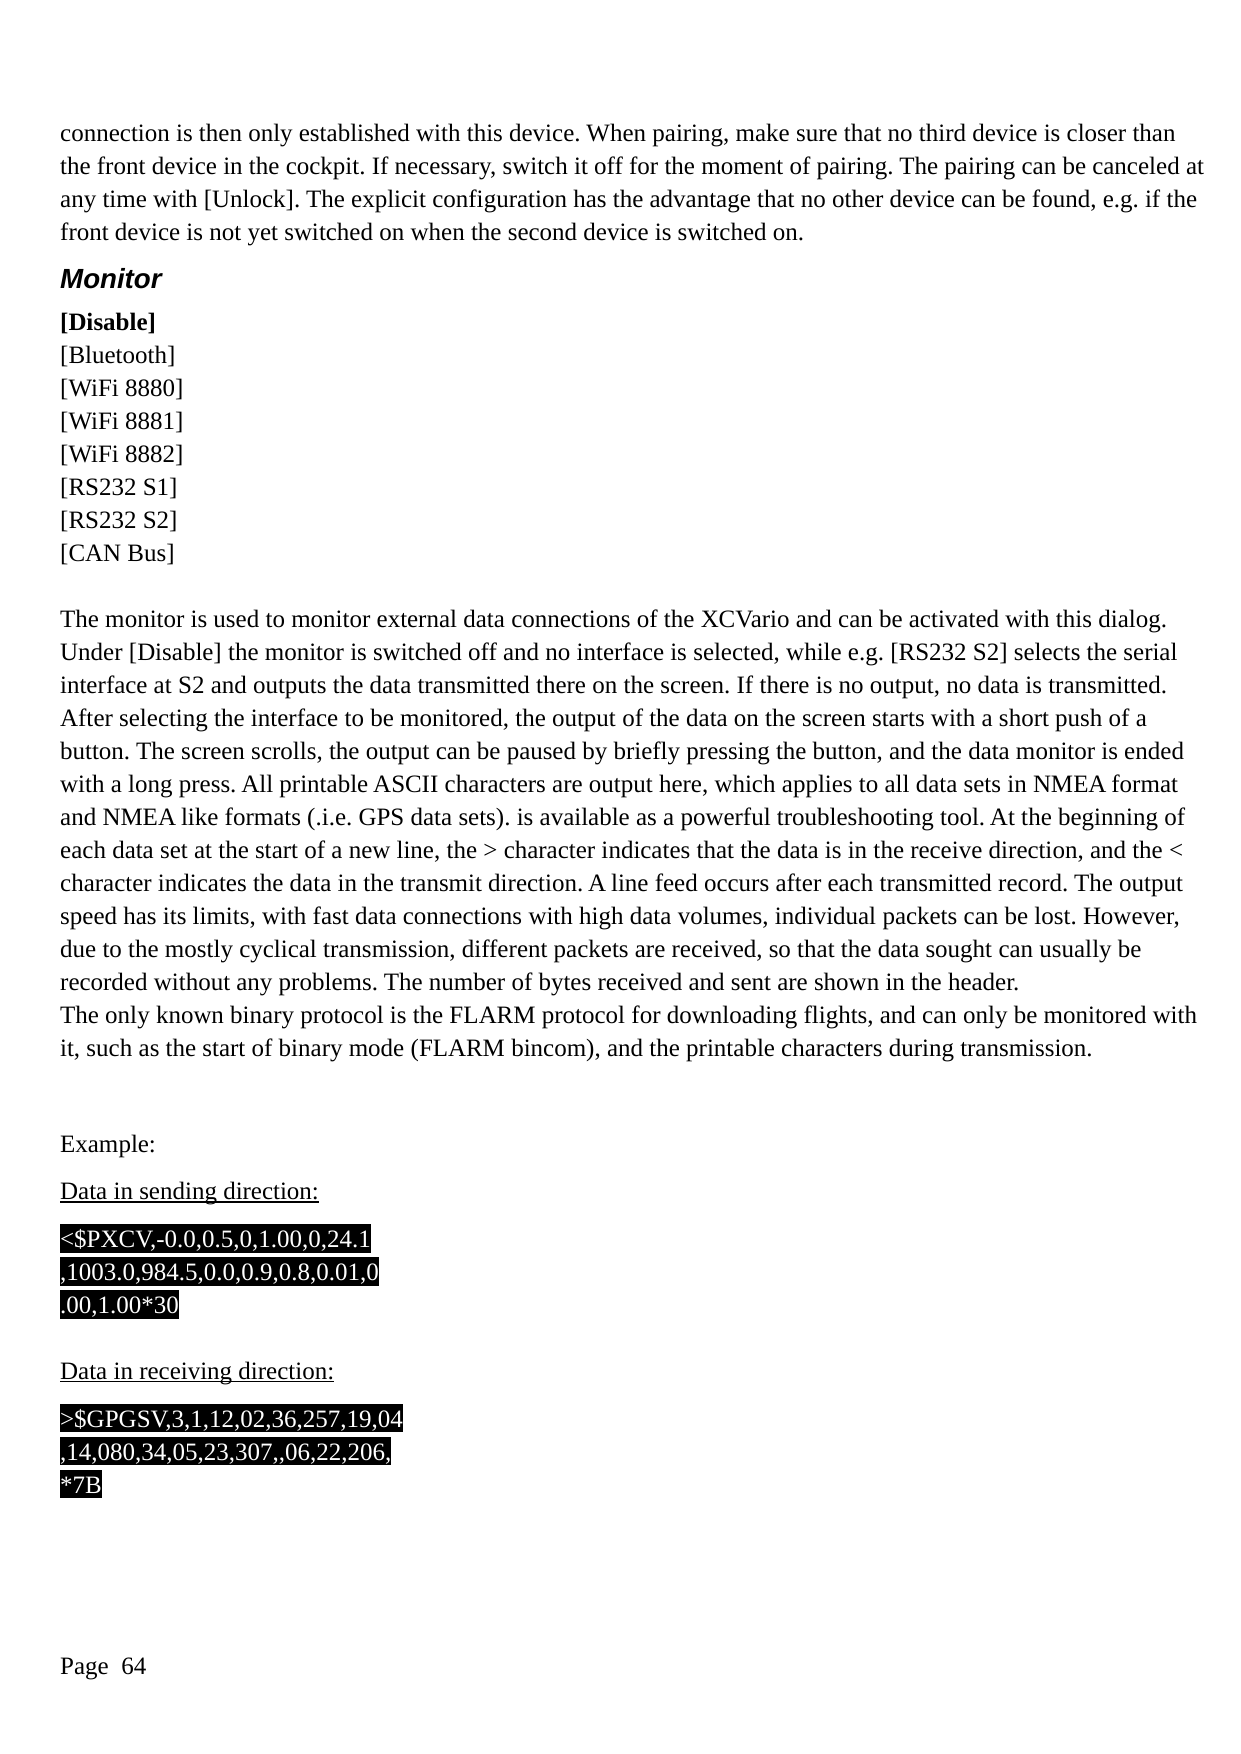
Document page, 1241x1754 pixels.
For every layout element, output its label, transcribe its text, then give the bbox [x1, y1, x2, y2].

text >$GPGSV,3,1,12,02,36,257,19,04 [60, 1404, 1207, 1432]
text [WiFi 8882] [60, 439, 1207, 468]
text [Disable] [60, 307, 1207, 336]
text [RS232 S1] [60, 472, 1207, 501]
text Example: [60, 1129, 1207, 1157]
text Data in sending direction: [60, 1176, 1207, 1205]
text [Bluetooth] [60, 340, 1207, 369]
text [RS232 S2] [60, 505, 1207, 534]
text <$PXCV,-0.0,0.5,0,1.00,0,24.1 ,1003.0,984.5,0.0,0.9,0.8,0.01,0 .00,1.00*30 [60, 1224, 1207, 1352]
text connection is then only established with this device. When pairing, make sure that no third device is closer than the front device in the cockpit. If necessary, switch it off for the moment of pairing. The pairing can be canceled at any time with [Unlock]. The explicit configuration has the advantage that no other device can be found, e.g. if the front device is not yet switched on when the second device is switched on. [60, 118, 1207, 246]
text *7B [60, 1470, 1207, 1531]
text ,14,080,34,05,23,307,,06,22,206, [60, 1437, 1207, 1465]
subtitle Monitor [60, 263, 1207, 294]
text [WiFi 8881] [60, 406, 1207, 435]
text [WiFi 8880] [60, 373, 1207, 402]
text [CAN Bus] [60, 538, 1207, 567]
text Data in receiving direction: [60, 1356, 1207, 1385]
text The monitor is used to monitor external data connections of the XCVario and can be activated with this dialog. Under [Disable] the monitor is switched off and no interface is selected, while e.g. [RS232 S2] selects the serial interface at S2 and outputs the data transmitted there on the screen. If there is no output, no data is transmitted. After selecting the interface to be monitored, the output of the data on the screen starts with a short push of a button. The screen scrolls, the output can be paused by briefly pressing the button, and the data monitor is ended with a long press. All printable ASCII characters are output here, which applies to all data sets in NMEA format and NMEA like formats (.i.e. GPS data sets). is available as a powerful troubleshooting tool. At the beginning of each data set at the start of a new line, the > character indicates that the data is in the receive direction, and the < character indicates the data in the transmit direction. A line feed occurs after each transmitted record. The output speed has its limits, with fast data connections with high data volumes, individual packets can be lost. However, due to the mostly cyclical transmission, different packets are received, so that the data sought can usually be recorded without any problems. The number of bytes received and sent are shown in the header. The only known binary protocol is the FLARM protocol for downloading flights, and can only be monitored with it, such as the start of binary mode (FLARM bincom), and the printable characters during transmission. [60, 604, 1207, 1062]
